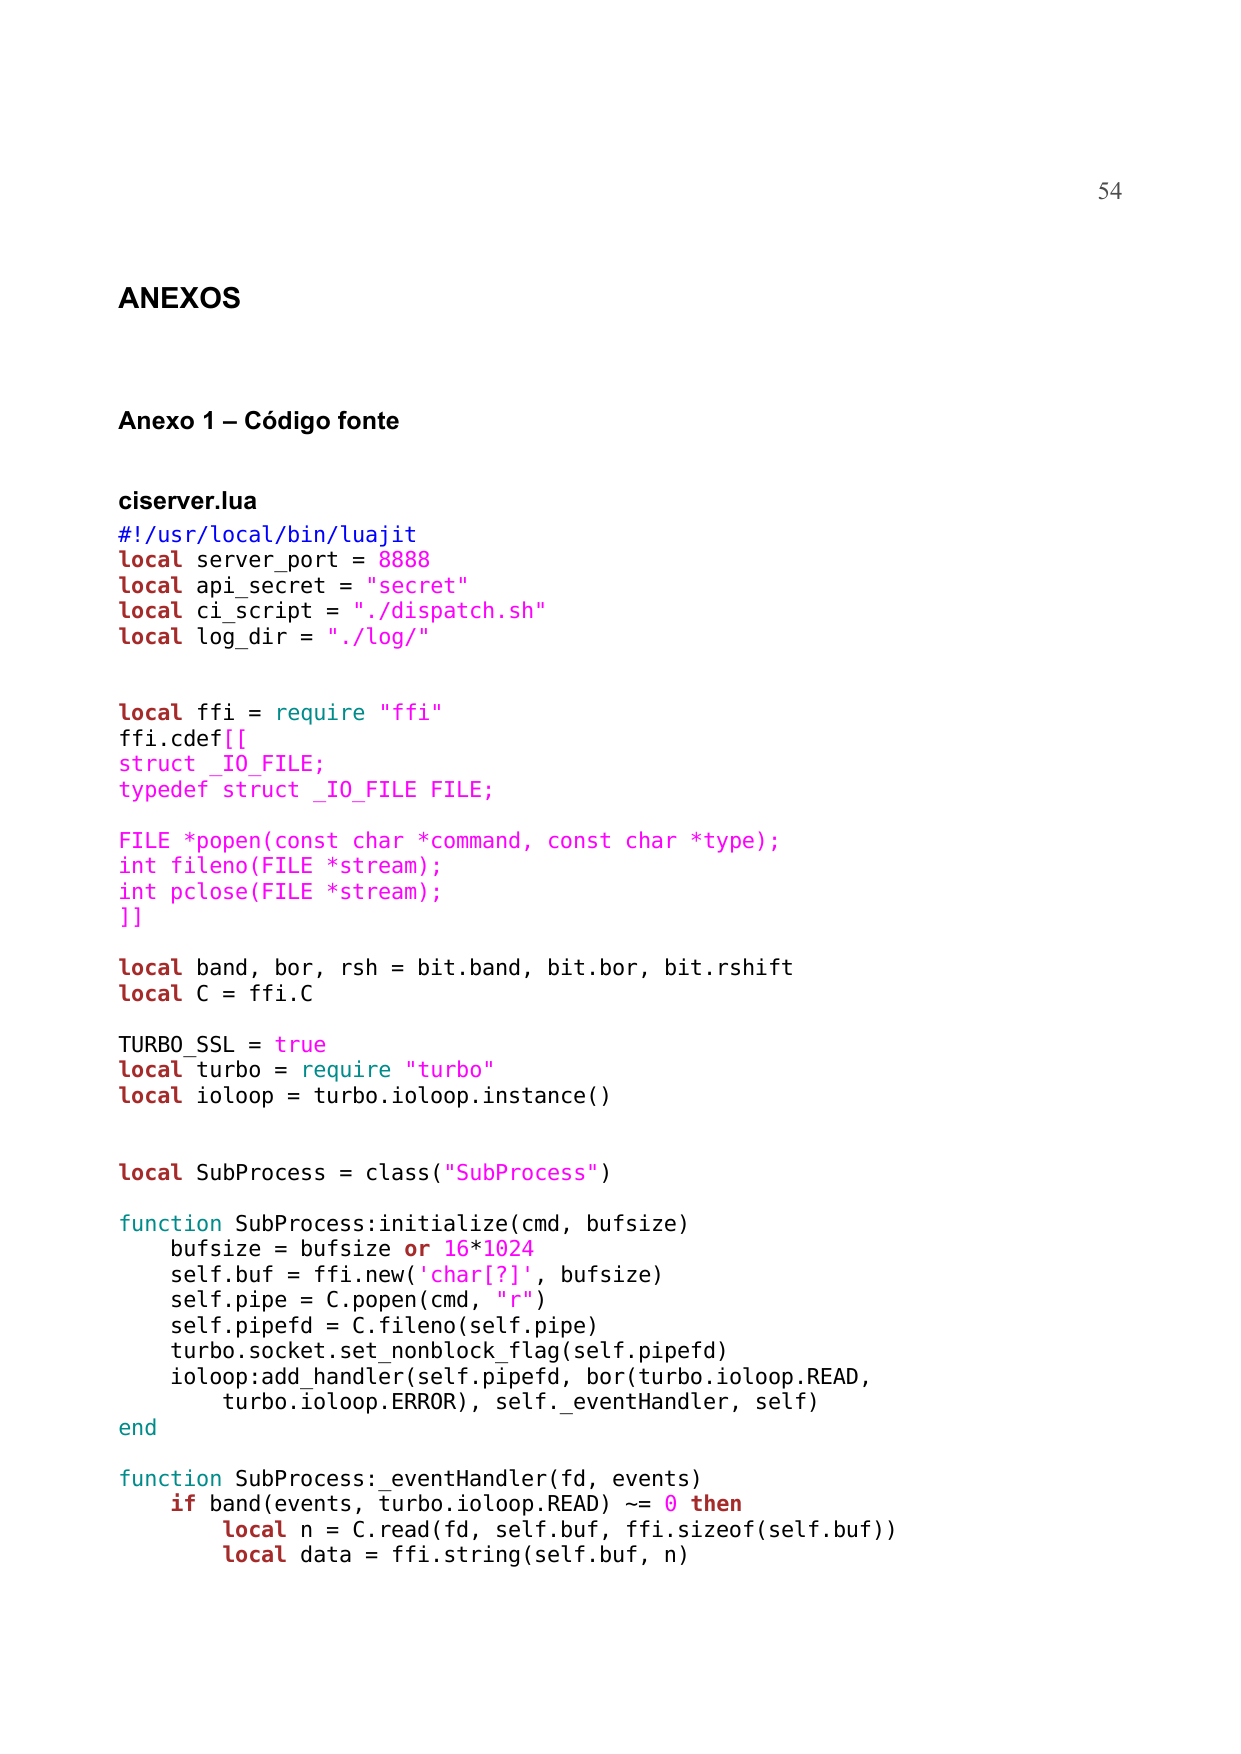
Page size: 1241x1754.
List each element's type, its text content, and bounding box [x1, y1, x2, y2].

text function SubProcess:initialize(cmd, bufsize) [118, 1211, 1122, 1236]
text bufsize = bufsize or 16*1024 [118, 1236, 1122, 1262]
text ffi.cdef[[ [118, 726, 1122, 751]
text local turbo = require "turbo" [118, 1057, 1122, 1083]
text self.pipefd = C.fileno(self.pipe) [118, 1313, 1122, 1338]
subtitle ciserver.lua [118, 487, 1122, 515]
text ]] [118, 904, 1122, 930]
text ioloop:add_handler(self.pipefd, bor(turbo.ioloop.READ, [118, 1364, 1122, 1389]
text turbo.ioloop.ERROR), self._eventHandler, self) [118, 1389, 1122, 1415]
text int fileno(FILE *stream); [118, 853, 1122, 879]
text local ci_script = "./dispatch.sh" [118, 598, 1122, 623]
text if band(events, turbo.ioloop.READ) ~= 0 then [118, 1491, 1122, 1517]
text turbo.socket.set_nonblock_flag(self.pipefd) [118, 1338, 1122, 1364]
text #!/usr/local/bin/luajit [118, 521, 1122, 547]
text self.buf = ffi.new('char[?]', bufsize) [118, 1262, 1122, 1287]
text local api_secret = "secret" [118, 572, 1122, 598]
text function SubProcess:_eventHandler(fd, events) [118, 1466, 1122, 1491]
text local n = C.read(fd, self.buf, ffi.sizeof(self.buf)) [118, 1517, 1122, 1542]
subtitle Anexo 1 – Código fonte [118, 407, 1122, 435]
text local ioloop = turbo.ioloop.instance() [118, 1083, 1122, 1108]
text FILE *popen(const char *command, const char *type); [118, 828, 1122, 853]
text local server_port = 8888 [118, 547, 1122, 572]
text local log_dir = "./log/" [118, 623, 1122, 649]
text end [118, 1415, 1122, 1440]
text typedef struct _IO_FILE FILE; [118, 777, 1122, 802]
text local ffi = require "ffi" [118, 700, 1122, 726]
text local band, bor, rsh = bit.band, bit.bor, bit.rshift [118, 955, 1122, 981]
text TURBO_SSL = true [118, 1032, 1122, 1057]
text local C = ffi.C [118, 981, 1122, 1006]
text self.pipe = C.popen(cmd, "r") [118, 1287, 1122, 1313]
subtitle ANEXOS [118, 282, 1122, 314]
text local data = ffi.string(self.buf, n) [118, 1542, 1122, 1568]
text int pclose(FILE *stream); [118, 879, 1122, 904]
text struct _IO_FILE; [118, 751, 1122, 777]
text local SubProcess = class("SubProcess") [118, 1159, 1122, 1185]
